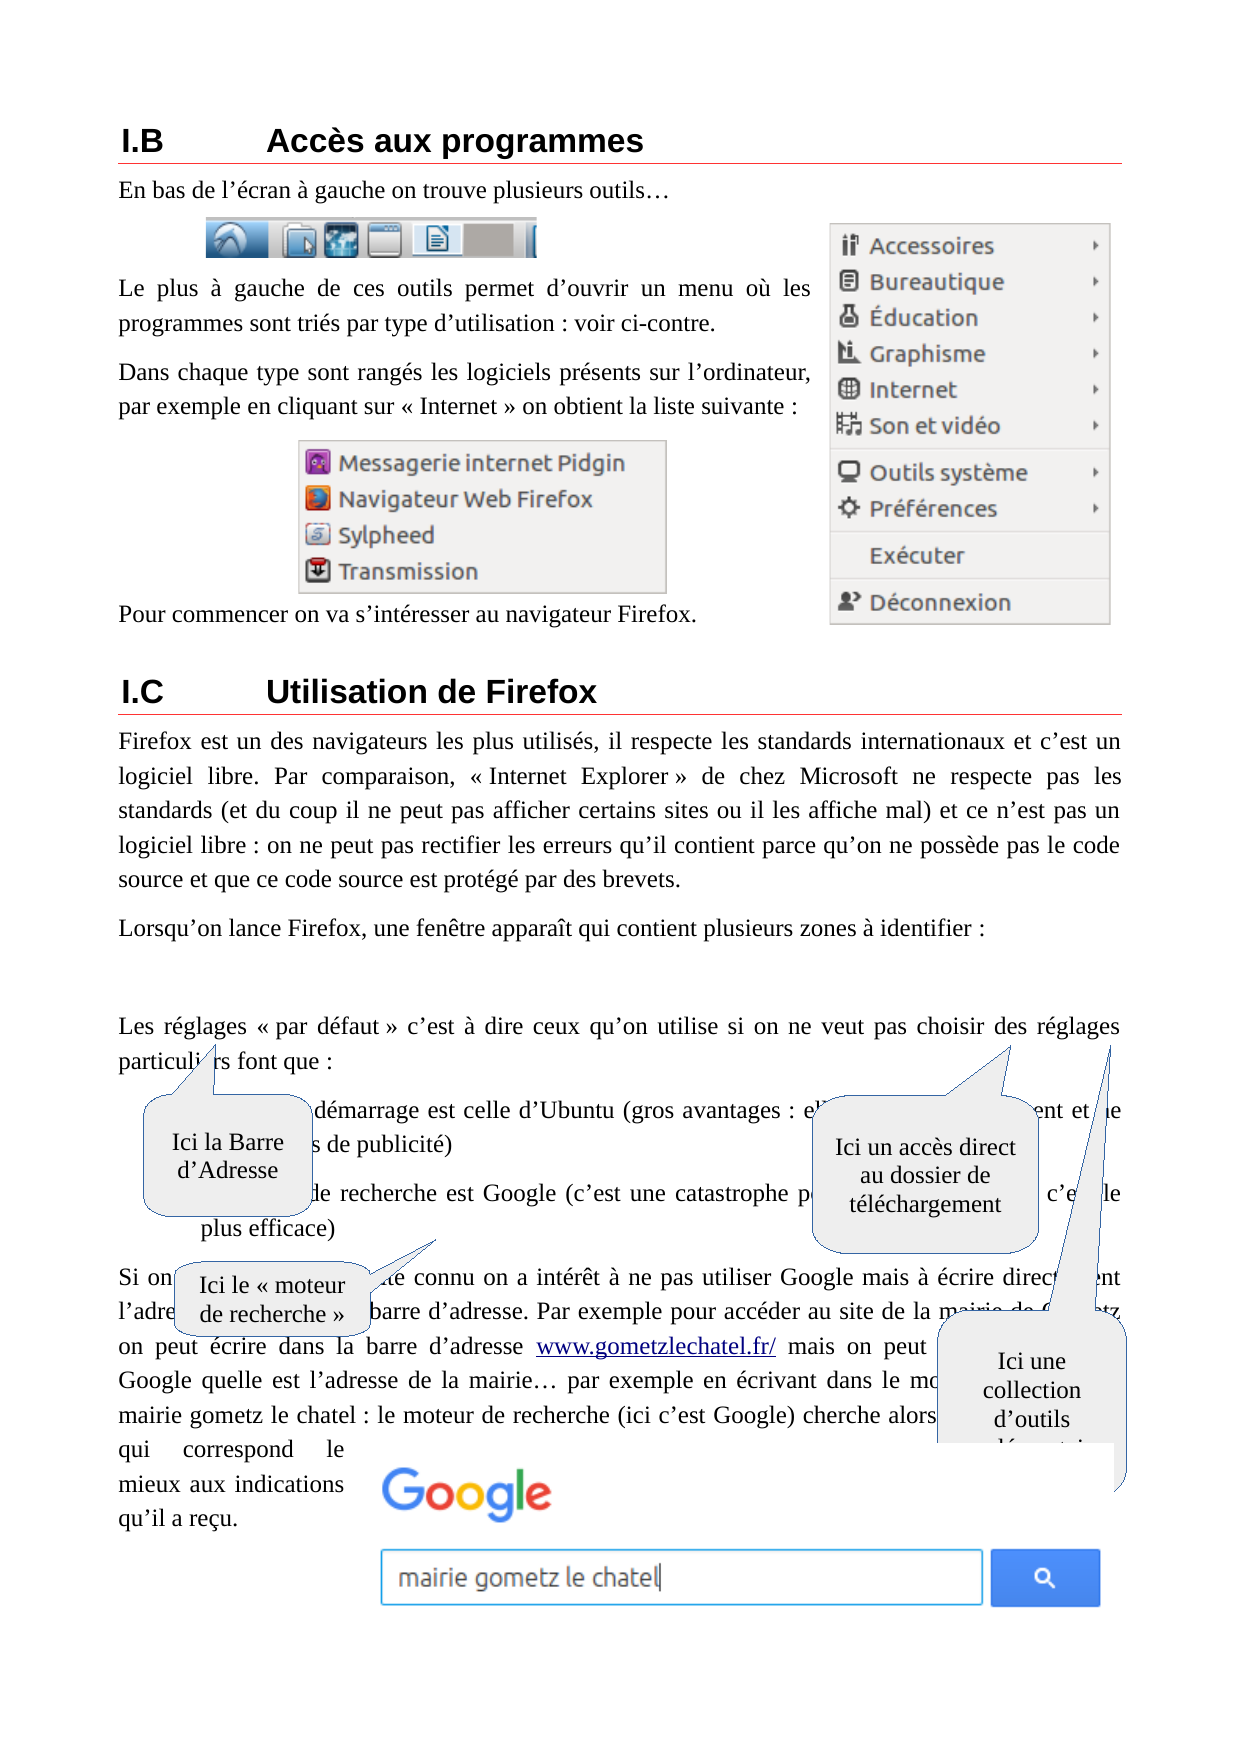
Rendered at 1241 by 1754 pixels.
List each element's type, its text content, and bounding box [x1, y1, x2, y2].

text Pour commencer on va s’intéresser au navigateur Firefox. [118, 440, 1122, 628]
picture [344, 1443, 1114, 1653]
picture [298, 440, 667, 594]
list le moteur de recherche est Google (c’est une catastrophe pour la vie privée mais c’est le plus efficace) [163, 1178, 817, 1242]
subtitle Utilisation de Firefox [118, 669, 1122, 714]
list la page de démarrage est celle d’Ubuntu (gros avantages : elle se charge rapidement et ne contient pas de publicité) [1007, 1095, 1098, 1158]
text Si on veut accéder à un site connu on a intérêt à ne pas utiliser Google mais à écrire directement l’adresse du site dans la barre d’adresse. Par exemple pour accéder au site de la mairie de Gometz on peut écrire dans la barre d’adresse www.gometzlechatel.fr/ mais on peut aussi demander à Google quelle est l’adresse de la mairie… par exemple en écrivant dans le moteur de recherche mairie gometz le chatel : le moteur de recherche (ici c’est Google) cherche alors dans le monde ce qui correspond le mieux aux indications qu’il a reçu. [118, 1262, 1059, 1532]
text Dans chaque type sont rangés les logiciels présents sur l’ordinateur, par exemple en cliquant sur « Internet » on obtient la liste suivante : [118, 357, 829, 420]
text Le plus à gauche de ces outils permet d’ouvrir un menu où les programmes sont triés par type d’utilisation : voir ci-contre. [118, 273, 829, 337]
text Lorsqu’on lance Firefox, une fenêtre apparaît qui contient plusieurs zones à identifier : [118, 913, 1122, 942]
text Firefox est un des navigateurs les plus utilisés, il respecte les standards internationaux et c’est un logiciel libre. Par comparaison, « Internet Explorer » de chez Microsoft ne respecte pas les standards (et du coup il ne peut pas afficher certains sites ou il les affiche mal) et ce n’est pas un logiciel libre : on ne peut pas rectifier les erreurs qu’il contient parce qu’on ne possède pas le code source et que ce code source est protégé par des brevets. [118, 726, 1122, 893]
list la page de démarrage est celle d’Ubuntu (gros avantages : elle se charge rapidement et ne contient pas de publicité) [295, 1095, 844, 1158]
text En bas de l’écran à gauche on trouve plusieurs outils… [118, 175, 1122, 204]
text Les réglages « par défaut » c’est à dire ceux qu’on utilise si on ne veut pas choisir des réglages particuliers font que : [118, 1011, 1122, 1074]
list le moteur de recherche est Google (c’est une catastrophe pour la vie privée mais c’est le plus efficace) [1034, 1178, 1079, 1242]
picture [829, 223, 1111, 625]
subtitle Accès aux programmes [118, 118, 1122, 163]
picture [205, 217, 537, 258]
